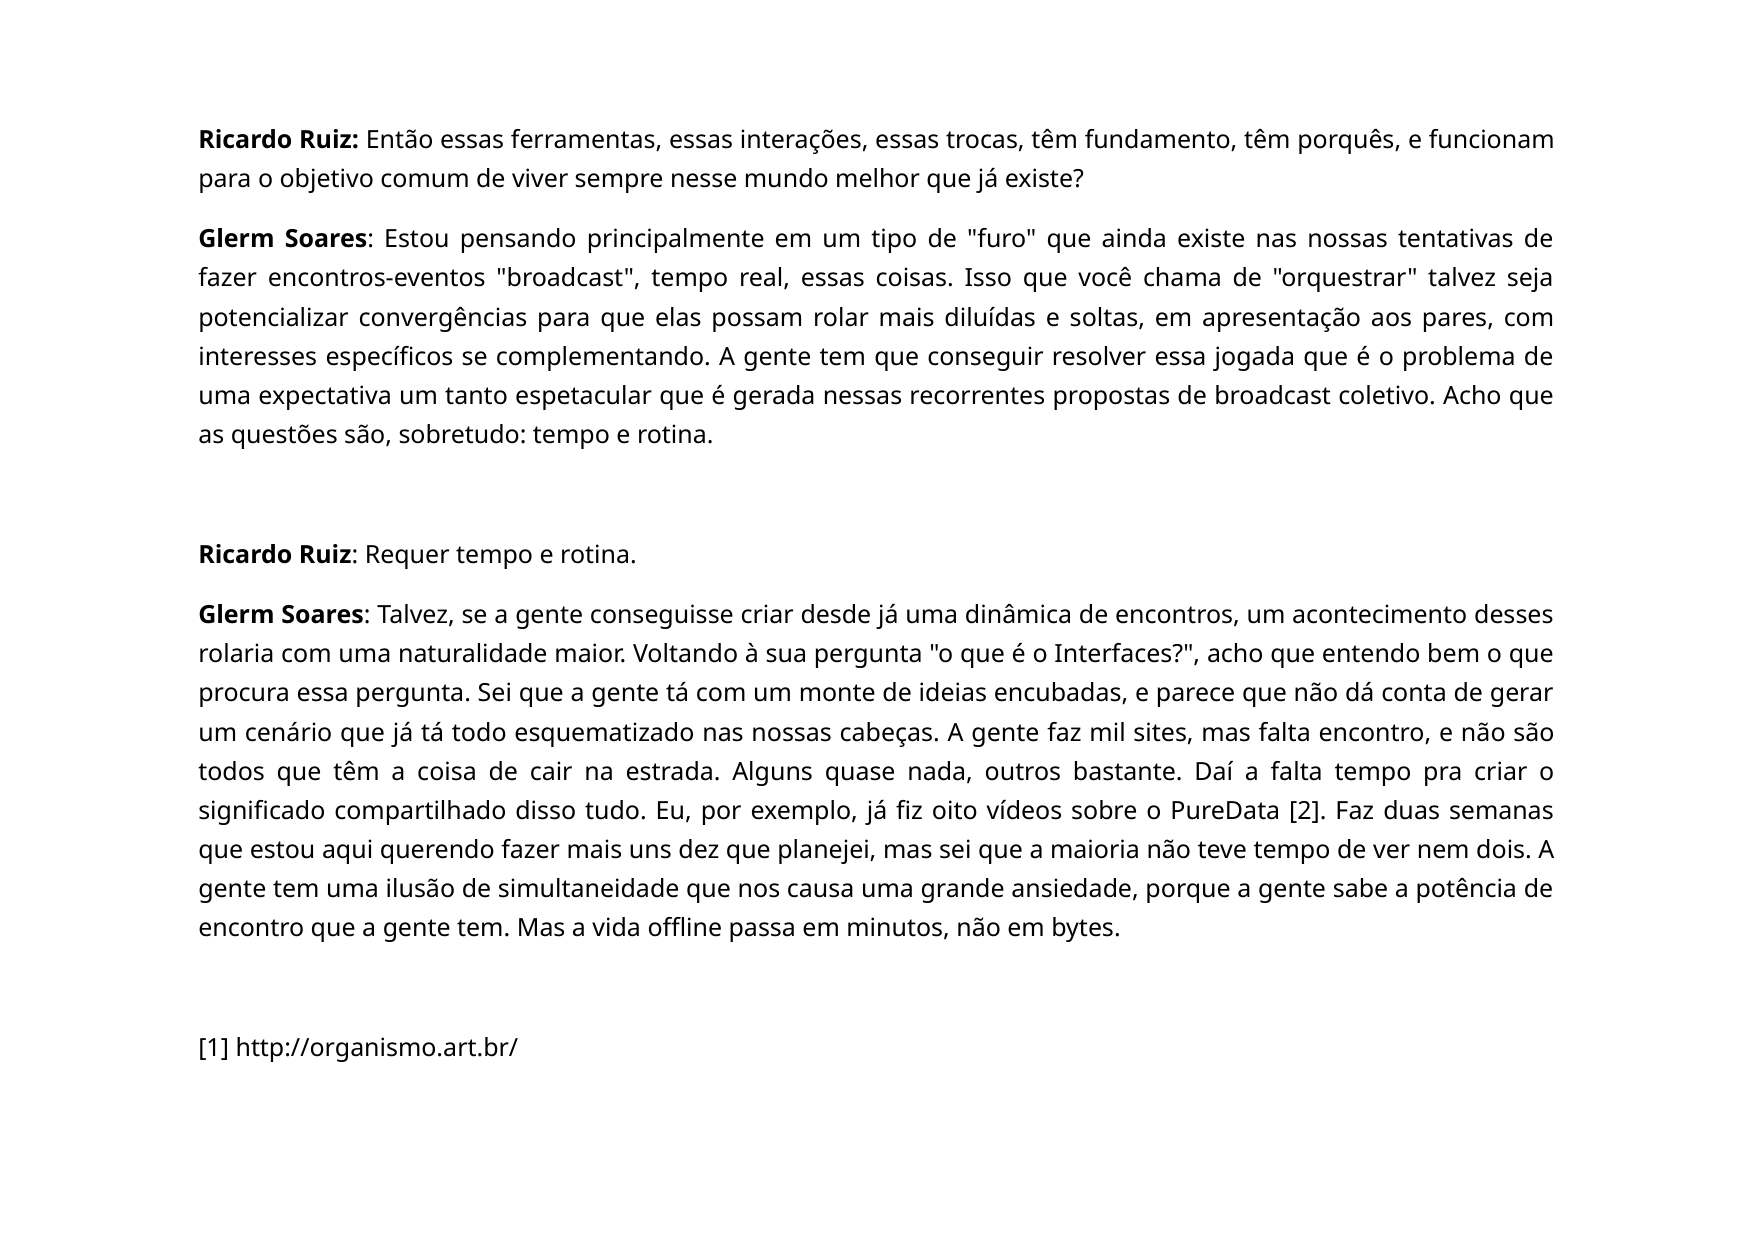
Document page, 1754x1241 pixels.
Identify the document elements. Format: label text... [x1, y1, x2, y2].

text Ricardo Ruiz: Requer tempo e rotina. [198, 537, 1556, 571]
text Glerm Soares: Talvez, se a gente conseguisse criar desde já uma dinâmica de encontros, um acontecimento desses rolaria com uma naturalidade maior. Voltando à sua pergunta "o que é o Interfaces?", acho que entendo bem o que procura essa pergunta. Sei que a gente tá com um monte de ideias encubadas, e parece que não dá conta de gerar um cenário que já tá todo esquematizado nas nossas cabeças. A gente faz mil sites, mas falta encontro, e não são todos que têm a coisa de cair na estrada. Alguns quase nada, outros bastante. Daí a falta tempo pra criar o significado compartilhado disso tudo. Eu, por exemplo, já fiz oito vídeos sobre o PureData [2]. Faz duas semanas que estou aqui querendo fazer mais uns dez que planejei, mas sei que a maioria não teve tempo de ver nem dois. A gente tem uma ilusão de simultaneidade que nos causa uma grande ansiedade, porque a gente sabe a potência de encontro que a gente tem. Mas a vida offline passa em minutos, não em bytes. [198, 597, 1556, 944]
text Ricardo Ruiz: Então essas ferramentas, essas interações, essas trocas, têm fundamento, têm porquês, e funcionam para o objetivo comum de viver sempre nesse mundo melhor que já existe? [198, 122, 1556, 195]
text [1] http://organismo.art.br/ [198, 1030, 1556, 1064]
text Glerm Soares: Estou pensando principalmente em um tipo de "furo" que ainda existe nas nossas tentativas de fazer encontros-eventos "broadcast", tempo real, essas coisas. Isso que você chama de "orquestrar" talvez seja potencializar convergências para que elas possam rolar mais diluídas e soltas, em apresentação aos pares, com interesses específicos se complementando. A gente tem que conseguir resolver essa jogada que é o problema de uma expectativa um tanto espetacular que é gerada nessas recorrentes propostas de broadcast coletivo. Acho que as questões são, sobretudo: tempo e rotina. [198, 221, 1556, 451]
